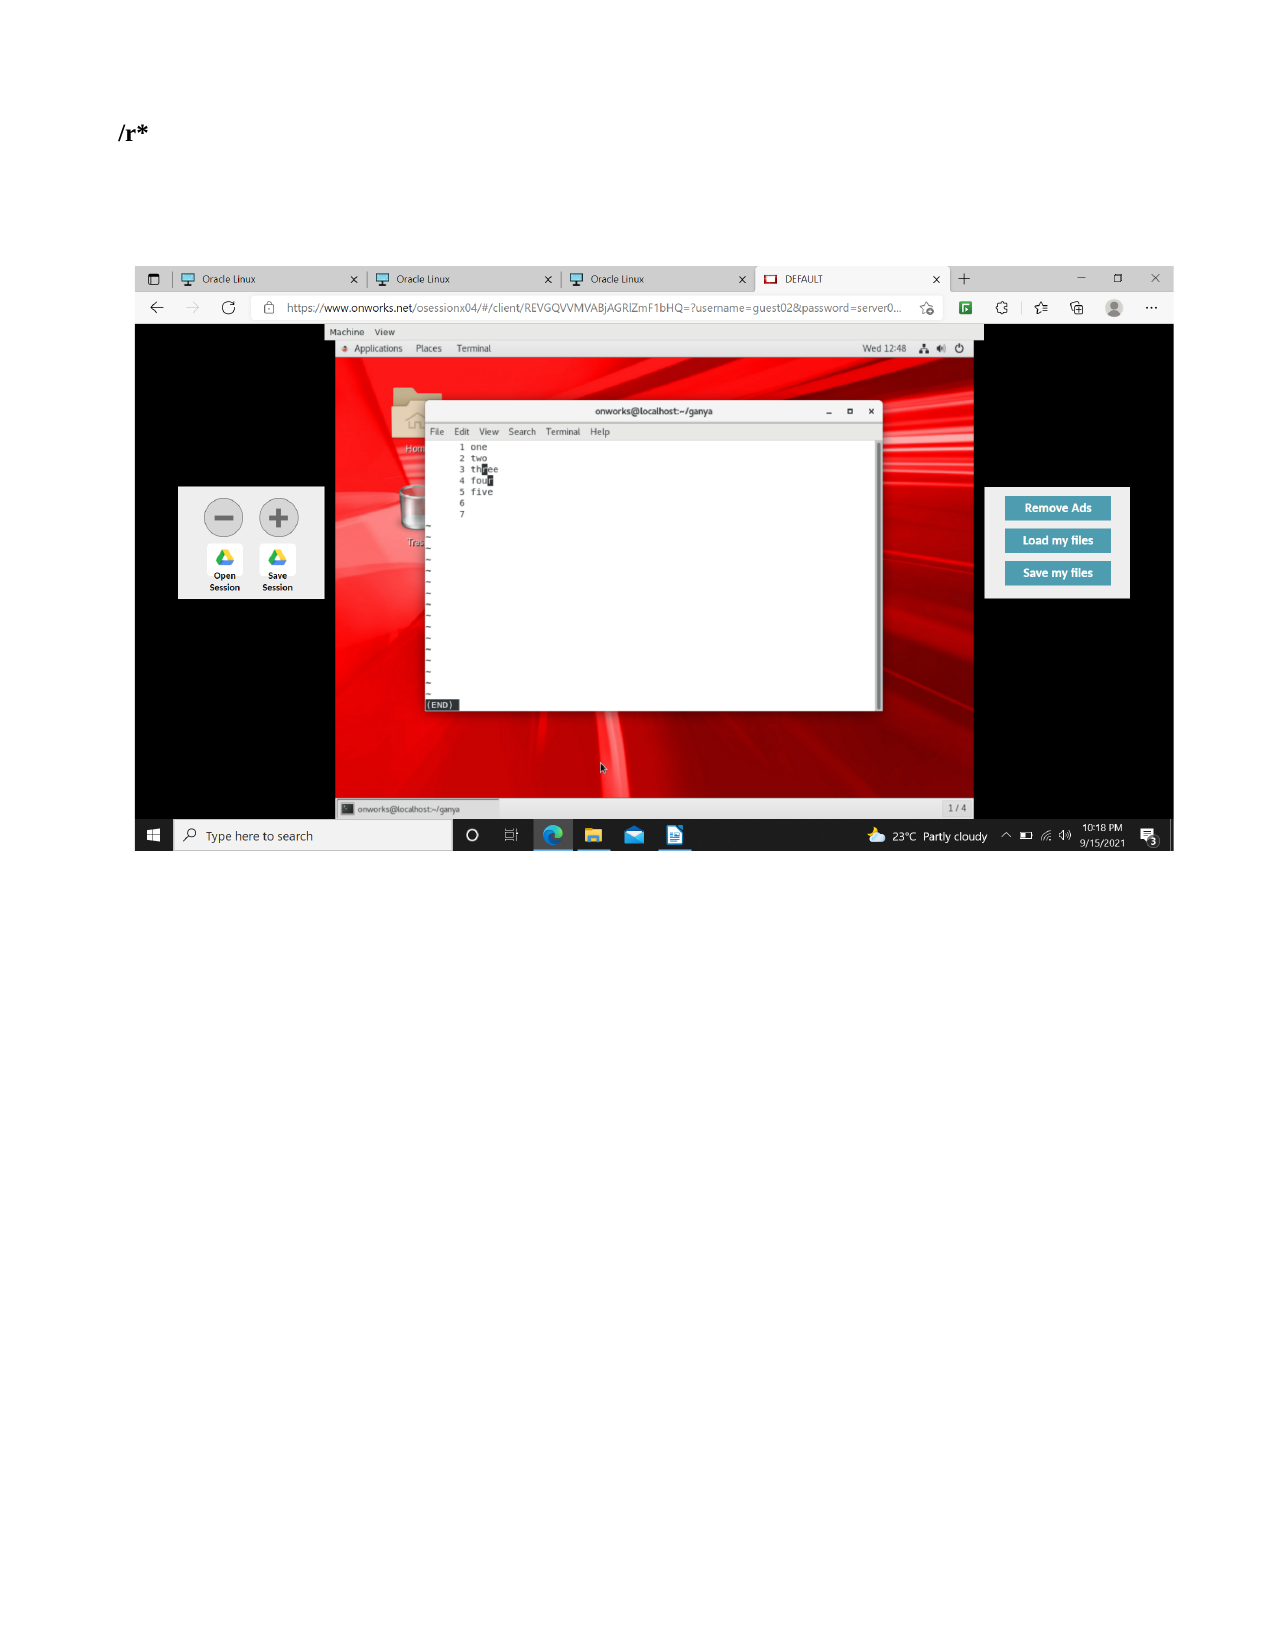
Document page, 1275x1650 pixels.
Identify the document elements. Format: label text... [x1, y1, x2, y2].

text /r* [118, 118, 1157, 147]
picture [134, 266, 1174, 851]
